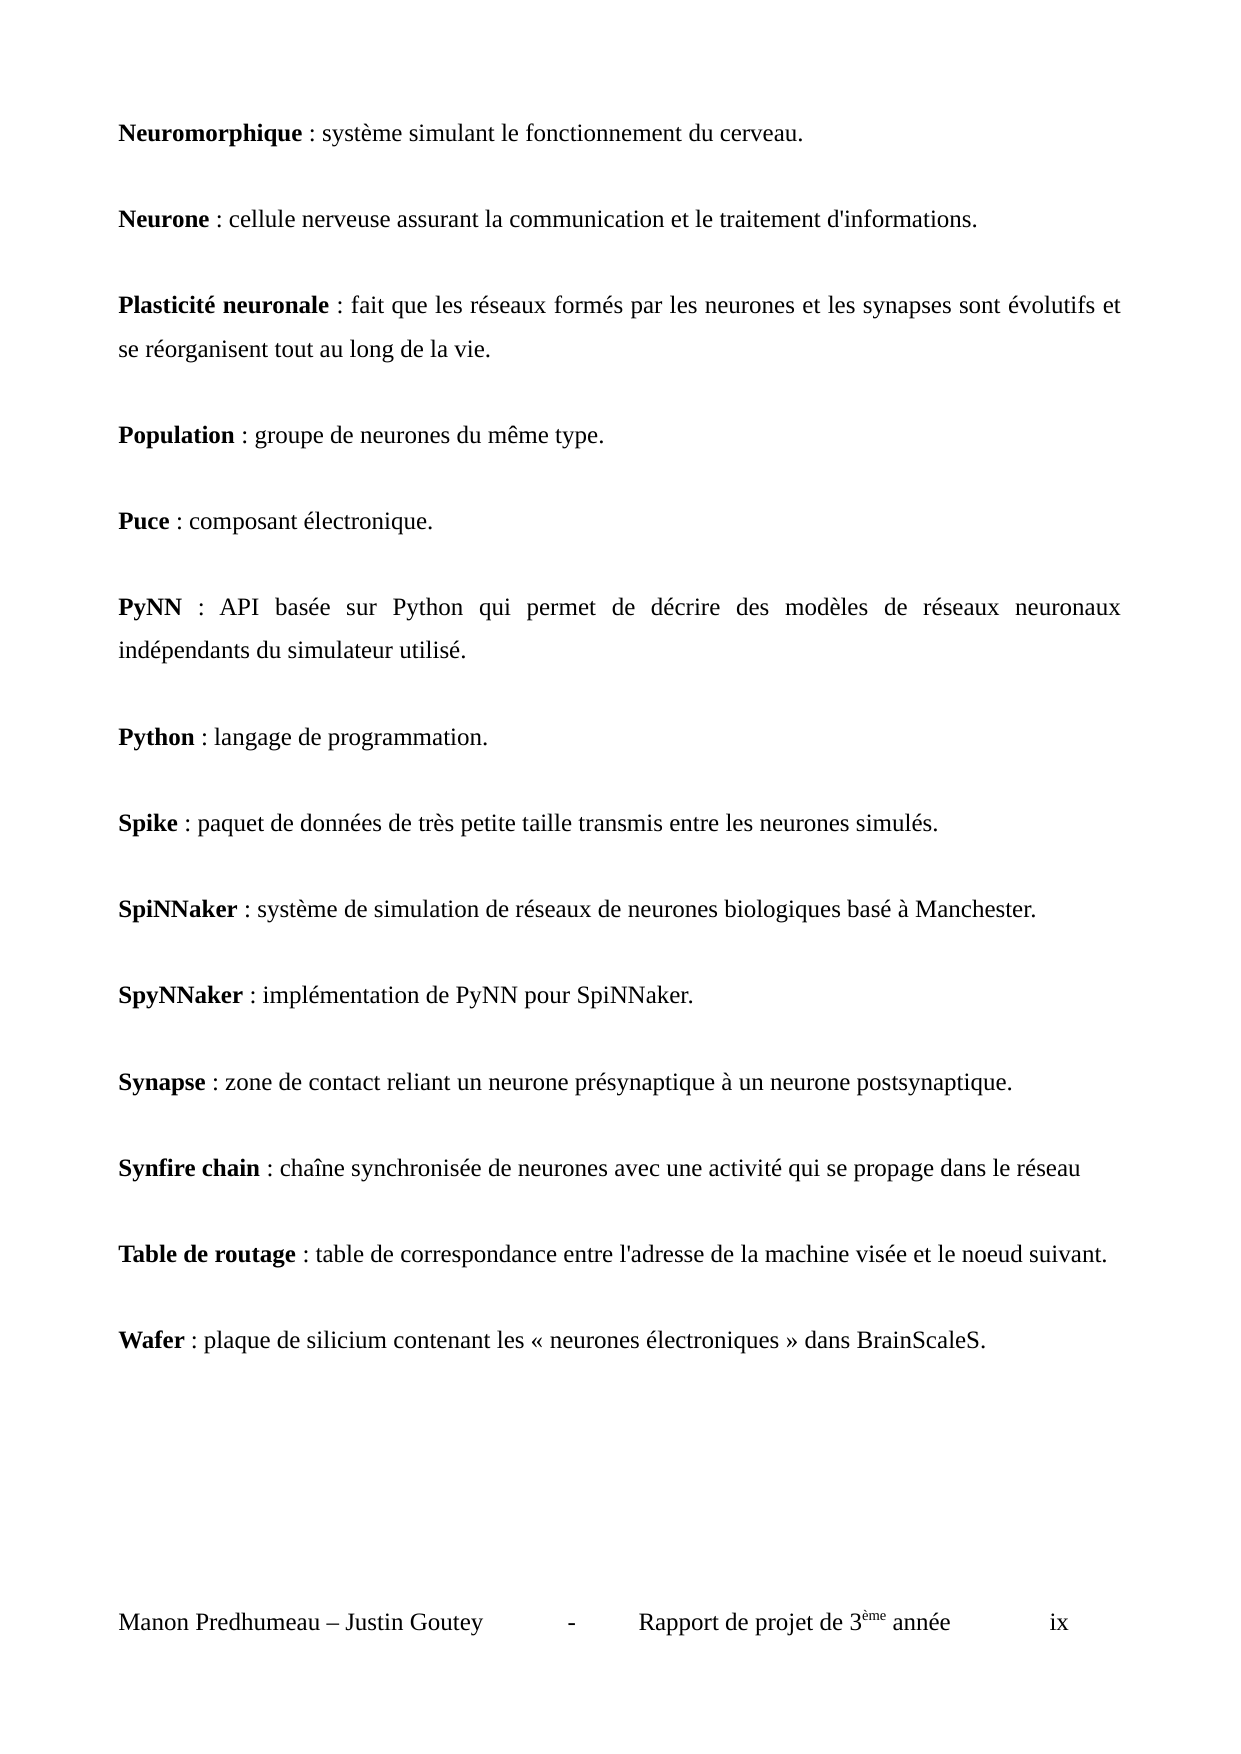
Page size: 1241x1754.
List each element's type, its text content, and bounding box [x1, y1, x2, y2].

text SpiNNaker : système de simulation de réseaux de neurones biologiques basé à Manchester. [118, 894, 1122, 923]
text Population : groupe de neurones du même type. [118, 420, 1122, 449]
text Puce : composant électronique. [118, 506, 1122, 535]
text Table de routage : table de correspondance entre l'adresse de la machine visée et le noeud suivant. [118, 1239, 1122, 1268]
text Python : langage de programmation. [118, 722, 1122, 751]
text Neurone : cellule nerveuse assurant la communication et le traitement d'informations. [118, 204, 1122, 233]
text Synfire chain : chaîne synchronisée de neurones avec une activité qui se propage dans le réseau [118, 1153, 1122, 1182]
text PyNN : API basée sur Python qui permet de décrire des modèles de réseaux neuronaux indépendants du simulateur utilisé. [118, 592, 1122, 664]
text Synapse : zone de contact reliant un neurone présynaptique à un neurone postsynaptique. [118, 1067, 1122, 1096]
text Plasticité neuronale : fait que les réseaux formés par les neurones et les synapses sont évolutifs et se réorganisent tout au long de la vie. [118, 291, 1122, 362]
text SpyNNaker : implémentation de PyNN pour SpiNNaker. [118, 981, 1122, 1009]
text Wafer : plaque de silicium contenant les « neurones électroniques » dans BrainScaleS. [118, 1326, 1122, 1354]
text Neuromorphique : système simulant le fonctionnement du cerveau. [118, 118, 1122, 147]
text Spike : paquet de données de très petite taille transmis entre les neurones simulés. [118, 808, 1122, 837]
